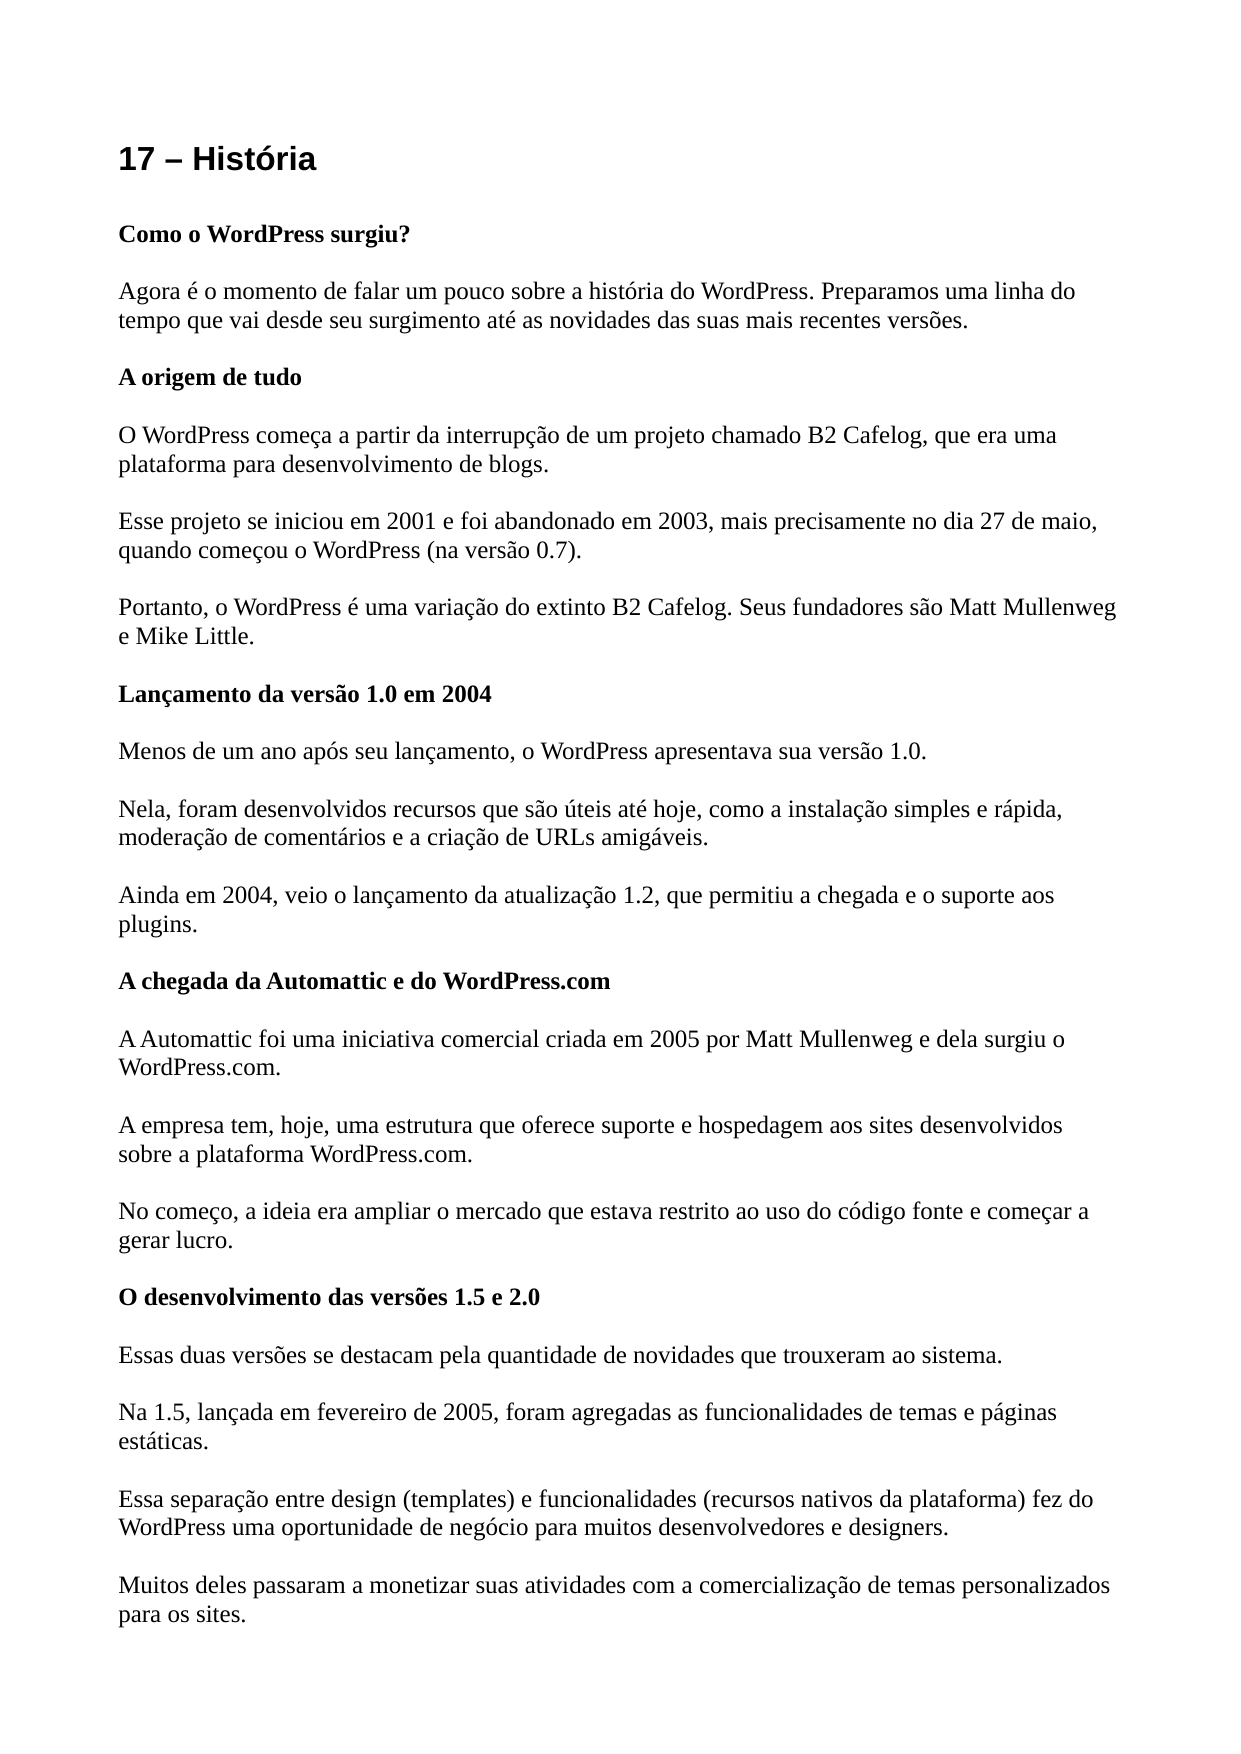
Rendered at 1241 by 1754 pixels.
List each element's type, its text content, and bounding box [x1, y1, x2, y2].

text Nela, foram desenvolvidos recursos que são úteis até hoje, como a instalação simples e rápida, moderação de comentários e a criação de URLs amigáveis. [118, 794, 1122, 851]
text Menos de um ano após seu lançamento, o WordPress apresentava sua versão 1.0. [118, 736, 1122, 765]
text Agora é o momento de falar um pouco sobre a história do WordPress. Preparamos uma linha do tempo que vai desde seu surgimento até as novidades das suas mais recentes versões. [118, 276, 1122, 334]
text Esse projeto se iniciou em 2001 e foi abandonado em 2003, mais precisamente no dia 27 de maio, quando começou o WordPress (na versão 0.7). [118, 506, 1122, 564]
text A empresa tem, hoje, uma estrutura que oferece suporte e hospedagem aos sites desenvolvidos sobre a plataforma WordPress.com. [118, 1110, 1122, 1167]
text Na 1.5, lançada em fevereiro de 2005, foram agregadas as funcionalidades de temas e páginas estáticas. [118, 1397, 1122, 1455]
text A origem de tudo [118, 362, 1122, 391]
text O desenvolvimento das versões 1.5 e 2.0 [118, 1282, 1122, 1311]
text A Automattic foi uma iniciativa comercial criada em 2005 por Matt Mullenweg e dela surgiu o WordPress.com. [118, 1024, 1122, 1081]
text No começo, a ideia era ampliar o mercado que estava restrito ao uso do código fonte e começar a gerar lucro. [118, 1196, 1122, 1254]
text Muitos deles passaram a monetizar suas atividades com a comercialização de temas personalizados para os sites. [118, 1570, 1122, 1627]
text Ainda em 2004, veio o lançamento da atualização 1.2, que permitiu a chegada e o suporte aos plugins. [118, 880, 1122, 937]
text O WordPress começa a partir da interrupção de um projeto chamado B2 Cafelog, que era uma plataforma para desenvolvimento de blogs. [118, 420, 1122, 477]
text Portanto, o WordPress é uma variação do extinto B2 Cafelog. Seus fundadores são Matt Mullenweg e Mike Little. [118, 592, 1122, 650]
text Essa separação entre design (templates) e funcionalidades (recursos nativos da plataforma) fez do WordPress uma oportunidade de negócio para muitos desenvolvedores e designers. [118, 1484, 1122, 1541]
text Lançamento da versão 1.0 em 2004 [118, 679, 1122, 707]
text Como o WordPress surgiu? [118, 219, 1122, 247]
subtitle 17 – História [118, 139, 1122, 177]
text Essas duas versões se destacam pela quantidade de novidades que trouxeram ao sistema. [118, 1340, 1122, 1369]
text A chegada da Automattic e do WordPress.com [118, 966, 1122, 995]
